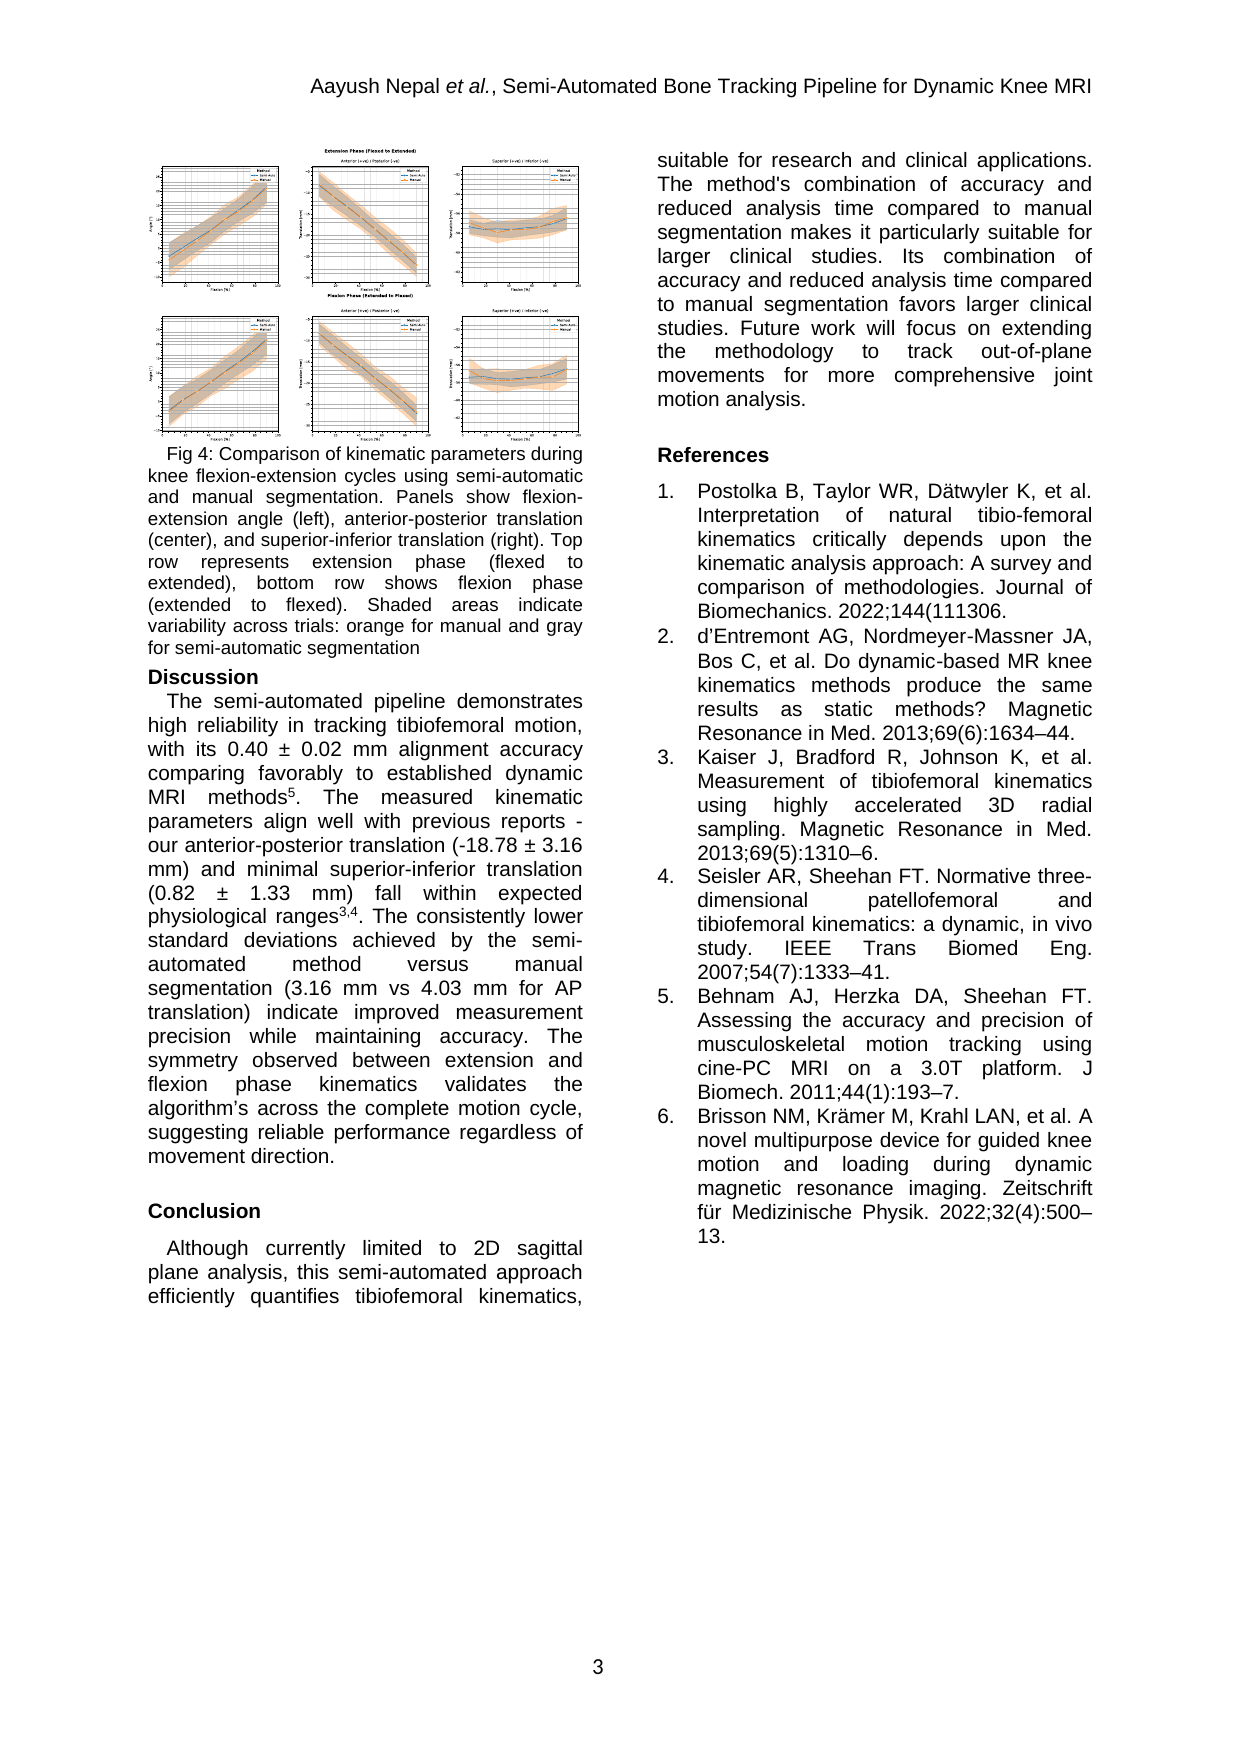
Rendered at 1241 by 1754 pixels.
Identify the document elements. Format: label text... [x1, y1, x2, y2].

text 1. Postolka B, Taylor WR, Dätwyler K, et al. Interpretation of natural tibio-femoral kinematics critically depends upon the kinematic analysis approach: A survey and comparison of methodologies. Journal of Biomechanics. 2022;144(111306. [657, 479, 1093, 623]
text 2. d’Entremont AG, Nordmeyer‐Massner JA, Bos C, et al. Do dynamic‐based MR knee kinematics methods produce the same results as static methods? Magnetic Resonance in Med. 2013;69(6):1634–44. [657, 623, 1093, 744]
subtitle Conclusion [148, 1199, 583, 1223]
text 4. Seisler AR, Sheehan FT. Normative three-dimensional patellofemoral and tibiofemoral kinematics: a dynamic, in vivo study. IEEE Trans Biomed Eng. 2007;54(7):1333–41. [657, 864, 1093, 984]
text 3. Kaiser J, Bradford R, Johnson K, et al. Measurement of tibiofemoral kinematics using highly accelerated 3D radial sampling. Magnetic Resonance in Med. 2013;69(5):1310–6. [657, 744, 1093, 864]
text suitable for research and clinical applications. The method's combination of accuracy and reduced analysis time compared to manual segmentation makes it particularly suitable for larger clinical studies. Its combination of accuracy and reduced analysis time compared to manual segmentation favors larger clinical studies. Future work will focus on extending the methodology to track out-of-plane movements for more comprehensive joint motion analysis. [657, 148, 1093, 411]
text 5. Behnam AJ, Herzka DA, Sheehan FT. Assessing the accuracy and precision of musculoskeletal motion tracking using cine-PC MRI on a 3.0T platform. J Biomech. 2011;44(1):193–7. [657, 984, 1093, 1104]
text Fig 4: Comparison of kinematic parameters during knee flexion-extension cycles using semi-automatic and manual segmentation. Panels show flexion-extension angle (left), anterior-posterior translation (center), and superior-inferior translation (right). Top row represents extension phase (flexed to extended), bottom row shows flexion phase (extended to flexed). Shaded areas indicate variability across trials: orange for manual and gray for semi-automatic segmentation [148, 443, 583, 658]
text Discussion [148, 665, 583, 689]
text The semi-automated pipeline demonstrates high reliability in tracking tibiofemoral motion, with its 0.40 ± 0.02 mm alignment accuracy comparing favorably to established dynamic MRI methods5. The measured kinematic parameters align well with previous reports - our anterior-posterior translation (-18.78 ± 3.16 mm) and minimal superior-inferior translation (0.82 ± 1.33 mm) fall within expected physiological ranges3,4. The consistently lower standard deviations achieved by the semi-automated method versus manual segmentation (3.16 mm vs 4.03 mm for AP translation) indicate improved measurement precision while maintaining accuracy. The symmetry observed between extension and flexion phase kinematics validates the algorithm’s across the complete motion cycle, suggesting reliable performance regardless of movement direction. [148, 689, 583, 1168]
text Although currently limited to 2D sagittal plane analysis, this semi-automated approach efficiently quantifies tibiofemoral kinematics, [148, 1236, 583, 1307]
text 6. Brisson NM, Krämer M, Krahl LAN, et al. A novel multipurpose device for guided knee motion and loading during dynamic magnetic resonance imaging. Zeitschrift für Medizinische Physik. 2022;32(4):500–13. [657, 1104, 1093, 1248]
subtitle References [657, 442, 1093, 466]
